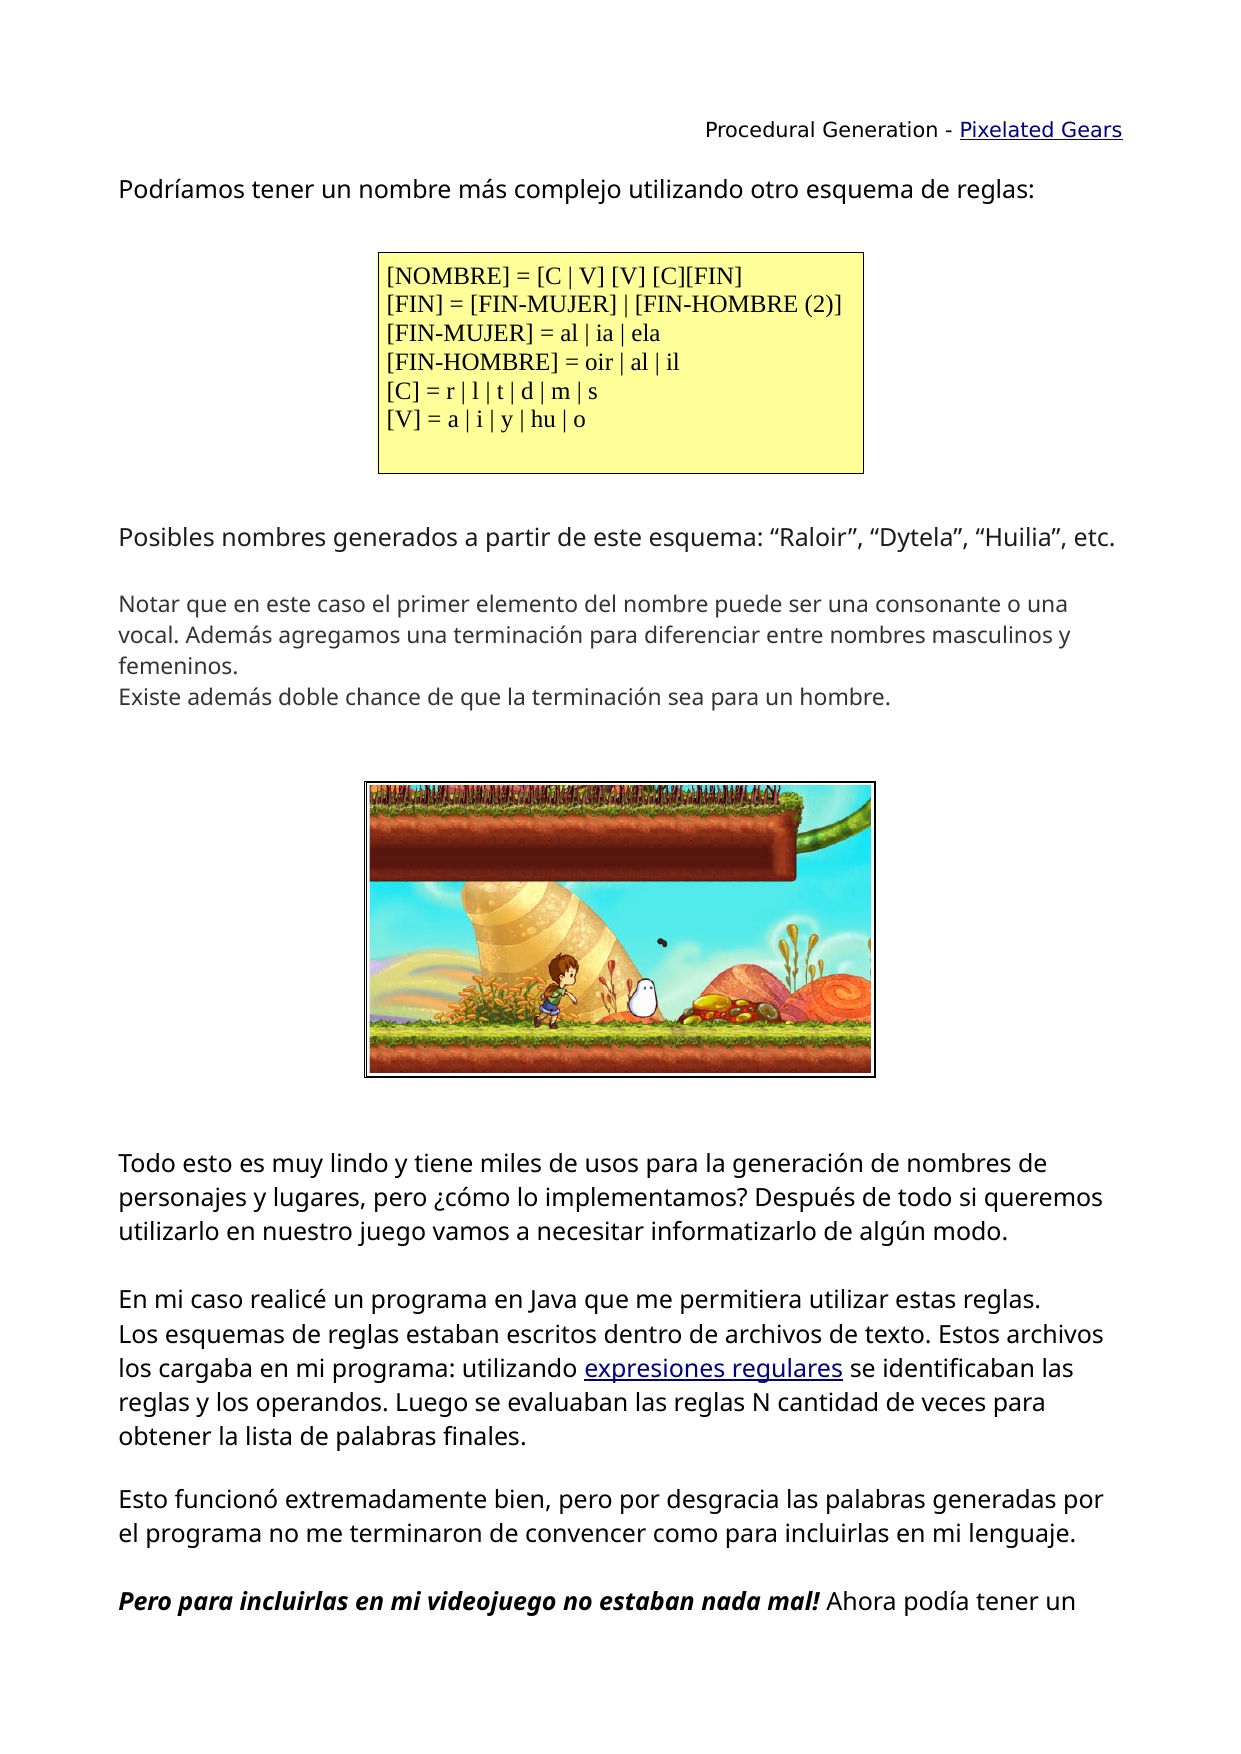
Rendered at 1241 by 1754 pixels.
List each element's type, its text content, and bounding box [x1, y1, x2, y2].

text Los esquemas de reglas estaban escritos dentro de archivos de texto. Estos archivos los cargaba en mi programa: utilizando expresiones regulares se identificaban las reglas y los operandos. Luego se evaluaban las reglas N cantidad de veces para obtener la lista de palabras finales. [118, 1316, 1122, 1452]
text [V] = a | i | y | hu | o [386, 404, 854, 433]
text Existe además doble chance de que la terminación sea para un hombre. [118, 681, 1122, 712]
text [NOMBRE] = [C | V] [V] [C][FIN] [386, 261, 854, 289]
text Notar que en este caso el primer elemento del nombre puede ser una consonante o una vocal. Además agregamos una terminación para diferenciar entre nombres masculinos y femeninos. [118, 587, 1122, 681]
text Posibles nombres generados a partir de este esquema: “Raloir”, “Dytela”, “Huilia”, etc. [118, 519, 1122, 553]
text [C] = r | l | t | d | m | s [386, 376, 854, 404]
text Podríamos tener un nombre más complejo utilizando otro esquema de reglas: [118, 172, 1122, 206]
text [FIN-MUJER] = al | ia | ela [386, 318, 854, 347]
text Esto funcionó extremadamente bien, pero por desgracia las palabras generadas por el programa no me terminaron de convencer como para incluirlas en mi lenguaje. [118, 1481, 1122, 1549]
picture [369, 785, 871, 1073]
text Pero para incluirlas en mi videojuego no estaban nada mal! Ahora podía tener un [118, 1583, 1122, 1617]
text [FIN] = [FIN-MUJER] | [FIN-HOMBRE (2)] [386, 289, 854, 318]
text En mi caso realicé un programa en Java que me permitiera utilizar estas reglas. [118, 1282, 1122, 1316]
text [FIN-HOMBRE] = oir | al | il [386, 347, 854, 376]
text Todo esto es muy lindo y tiene miles de usos para la generación de nombres de personajes y lugares, pero ¿cómo lo implementamos? Después de todo si queremos utilizarlo en nuestro juego vamos a necesitar informatizarlo de algún modo. [118, 1146, 1122, 1248]
